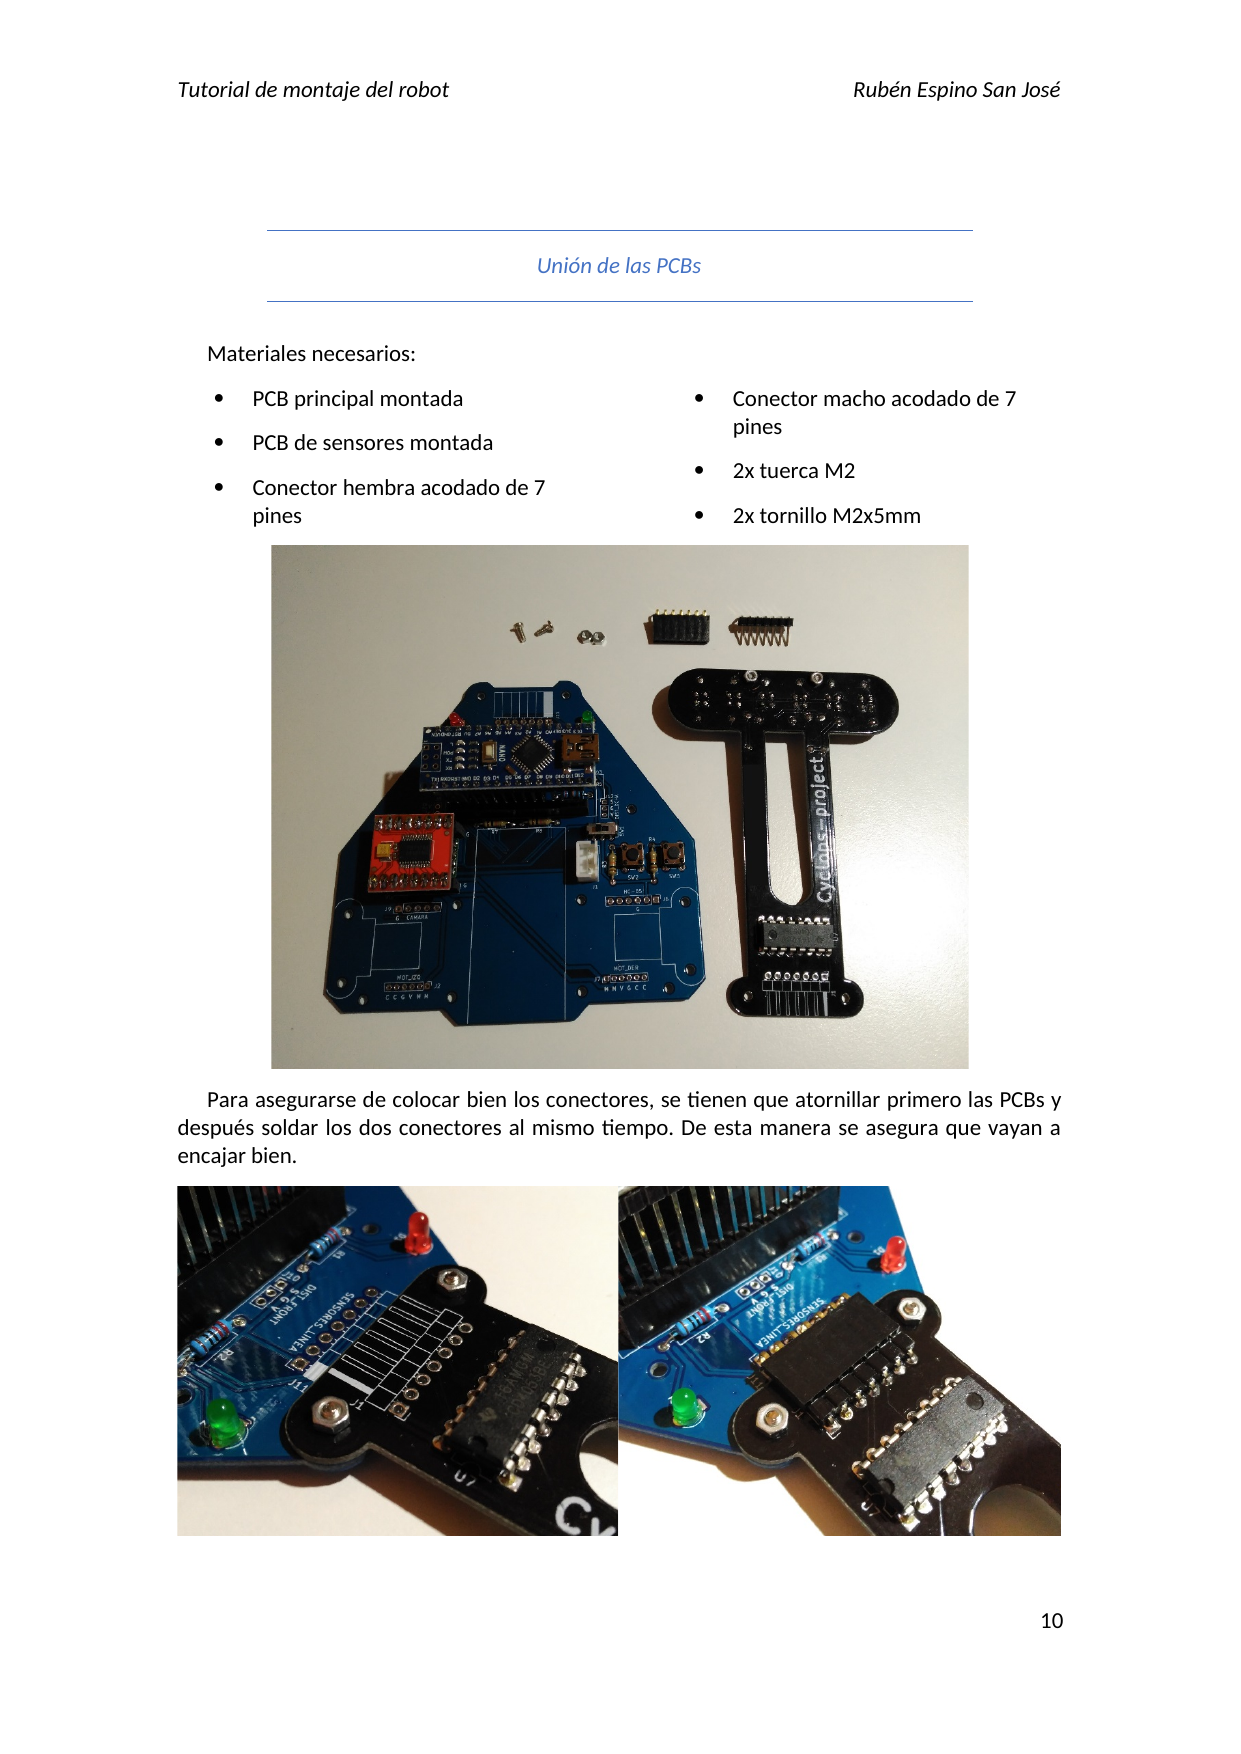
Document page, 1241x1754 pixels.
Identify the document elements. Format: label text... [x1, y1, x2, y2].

list Conector hembra acodado de 7 pines [215, 473, 583, 529]
list 2x tornillo M2x5mm [695, 501, 1063, 529]
list PCB principal montada [215, 384, 583, 412]
text Unión de las PCBs [267, 231, 973, 301]
list PCB de sensores montada [215, 428, 583, 456]
list 2x tuerca M2 [695, 456, 1063, 484]
text Materiales necesarios: [177, 339, 1063, 367]
list Conector macho acodado de 7 pines [695, 384, 1063, 440]
text Para asegurarse de colocar bien los conectores, se tienen que atornillar primero las PCBs y después soldar los dos conectores al mismo tiempo. De esta manera se asegura que vayan a encajar bien. [177, 1086, 1063, 1169]
